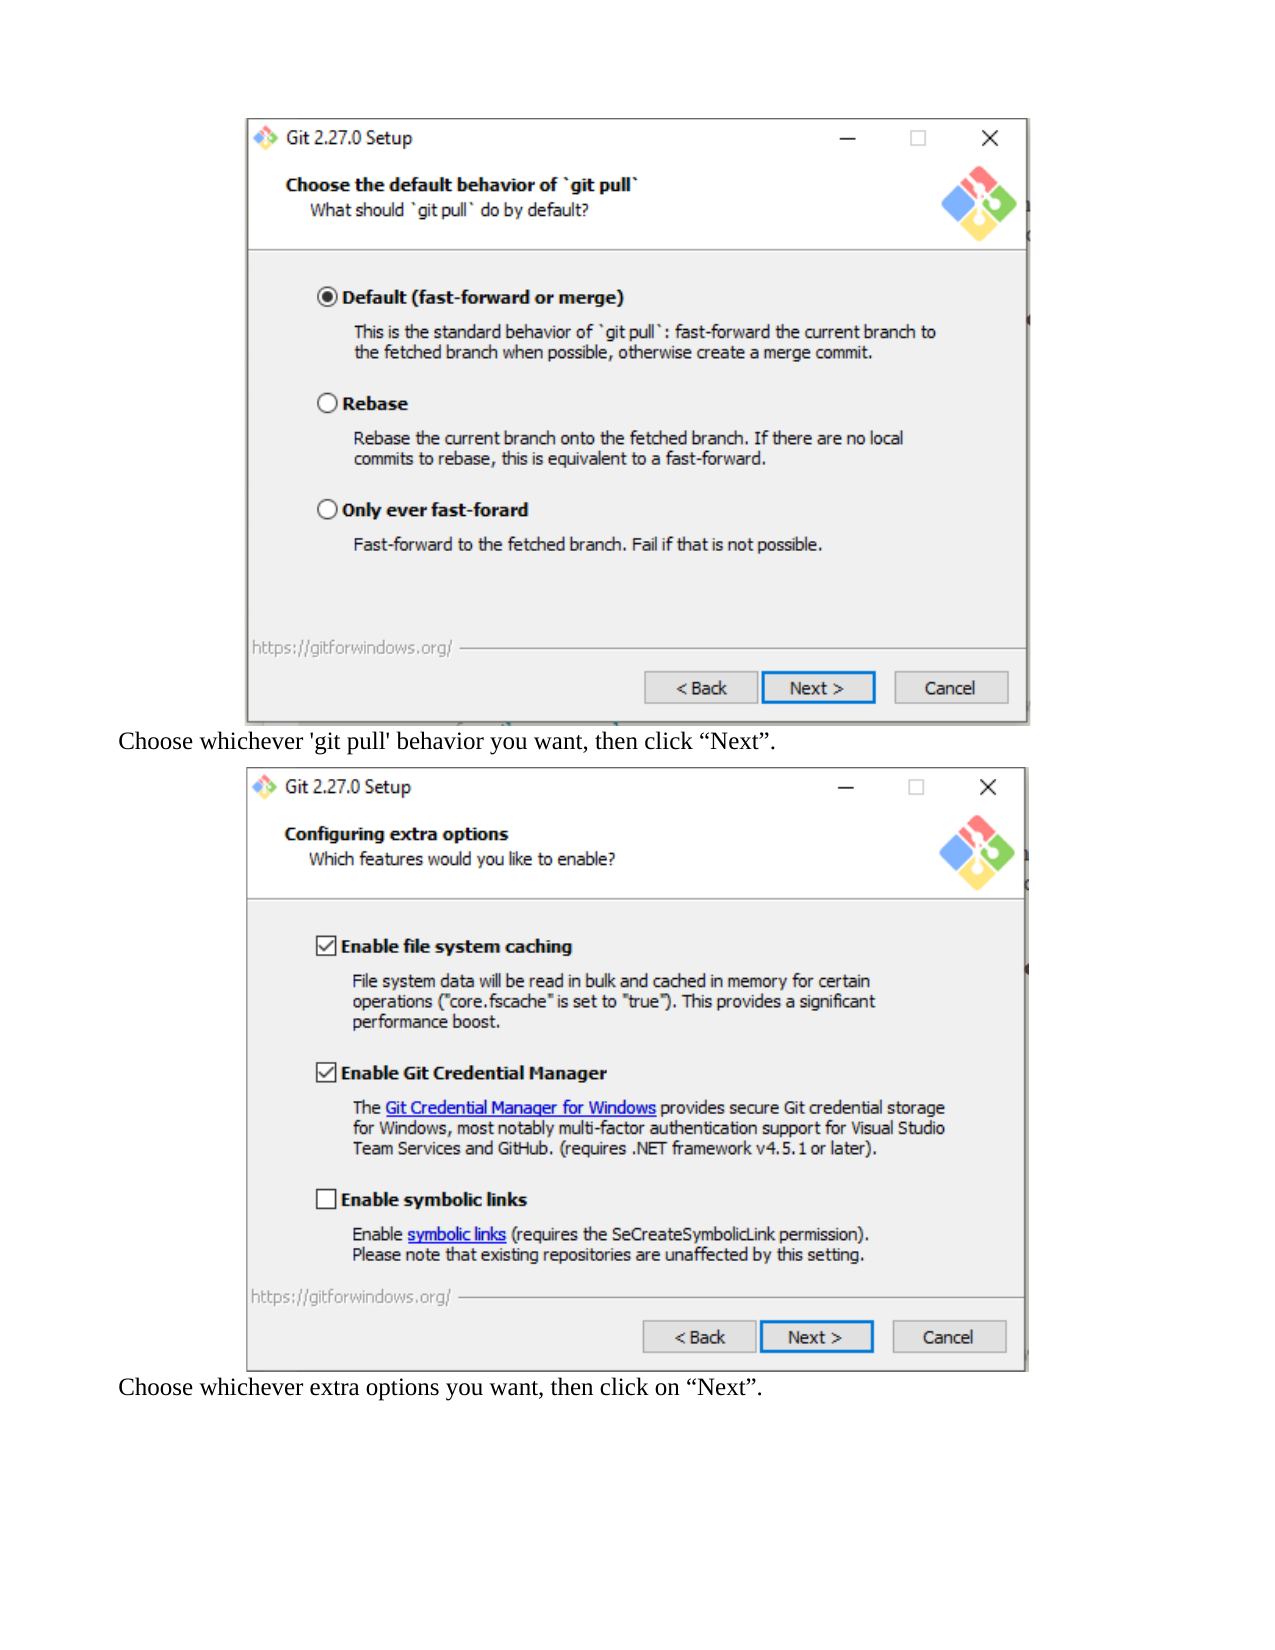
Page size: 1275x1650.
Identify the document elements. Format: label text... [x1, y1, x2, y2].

picture [244, 118, 1031, 726]
picture [246, 767, 1029, 1372]
text Choose whichever extra options you want, then click on “Next”. [118, 767, 1157, 1401]
text Choose whichever 'git pull' behavior you want, then click “Next”. [118, 118, 1157, 755]
